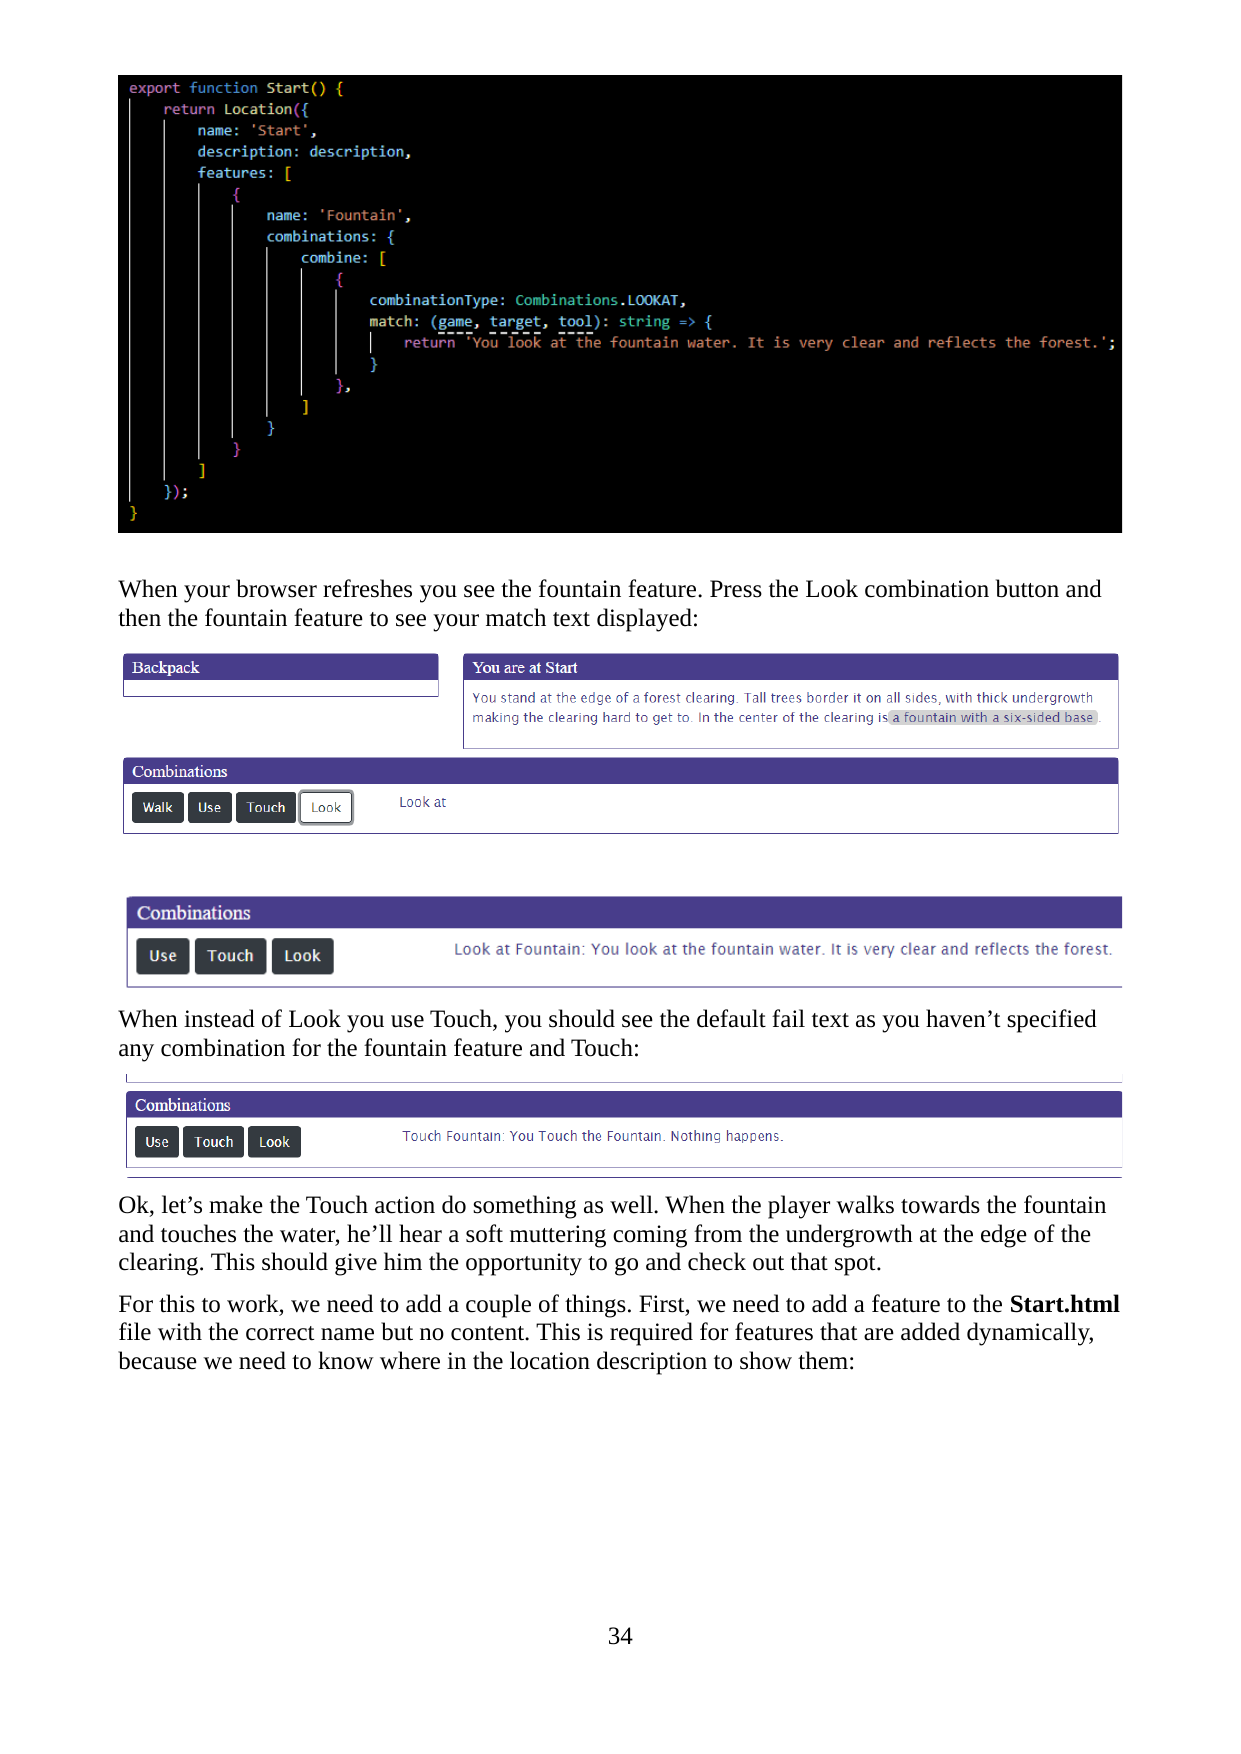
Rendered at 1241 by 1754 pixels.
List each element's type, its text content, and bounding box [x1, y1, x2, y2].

text Ok, let’s make the Touch action do something as well. When the player walks towards the fountain and touches the water, he’ll hear a soft muttering coming from the undergrowth at the edge of the clearing. This should give him the opportunity to go and check out that spot. [118, 1190, 1122, 1276]
text When your browser refreshes you see the fountain feature. Press the Look combination button and then the fountain feature to see your match text displayed: [118, 574, 1122, 632]
text For this to work, we need to add a couple of things. First, we need to add a feature to the Start.html file with the correct name but no content. This is required for features that are added dynamically, because we need to know where in the location description to show them: [118, 1289, 1122, 1375]
text When instead of Look you use Touch, you should see the default fail text as you haven’t specified any combination for the fountain feature and Touch: [118, 1004, 1122, 1062]
